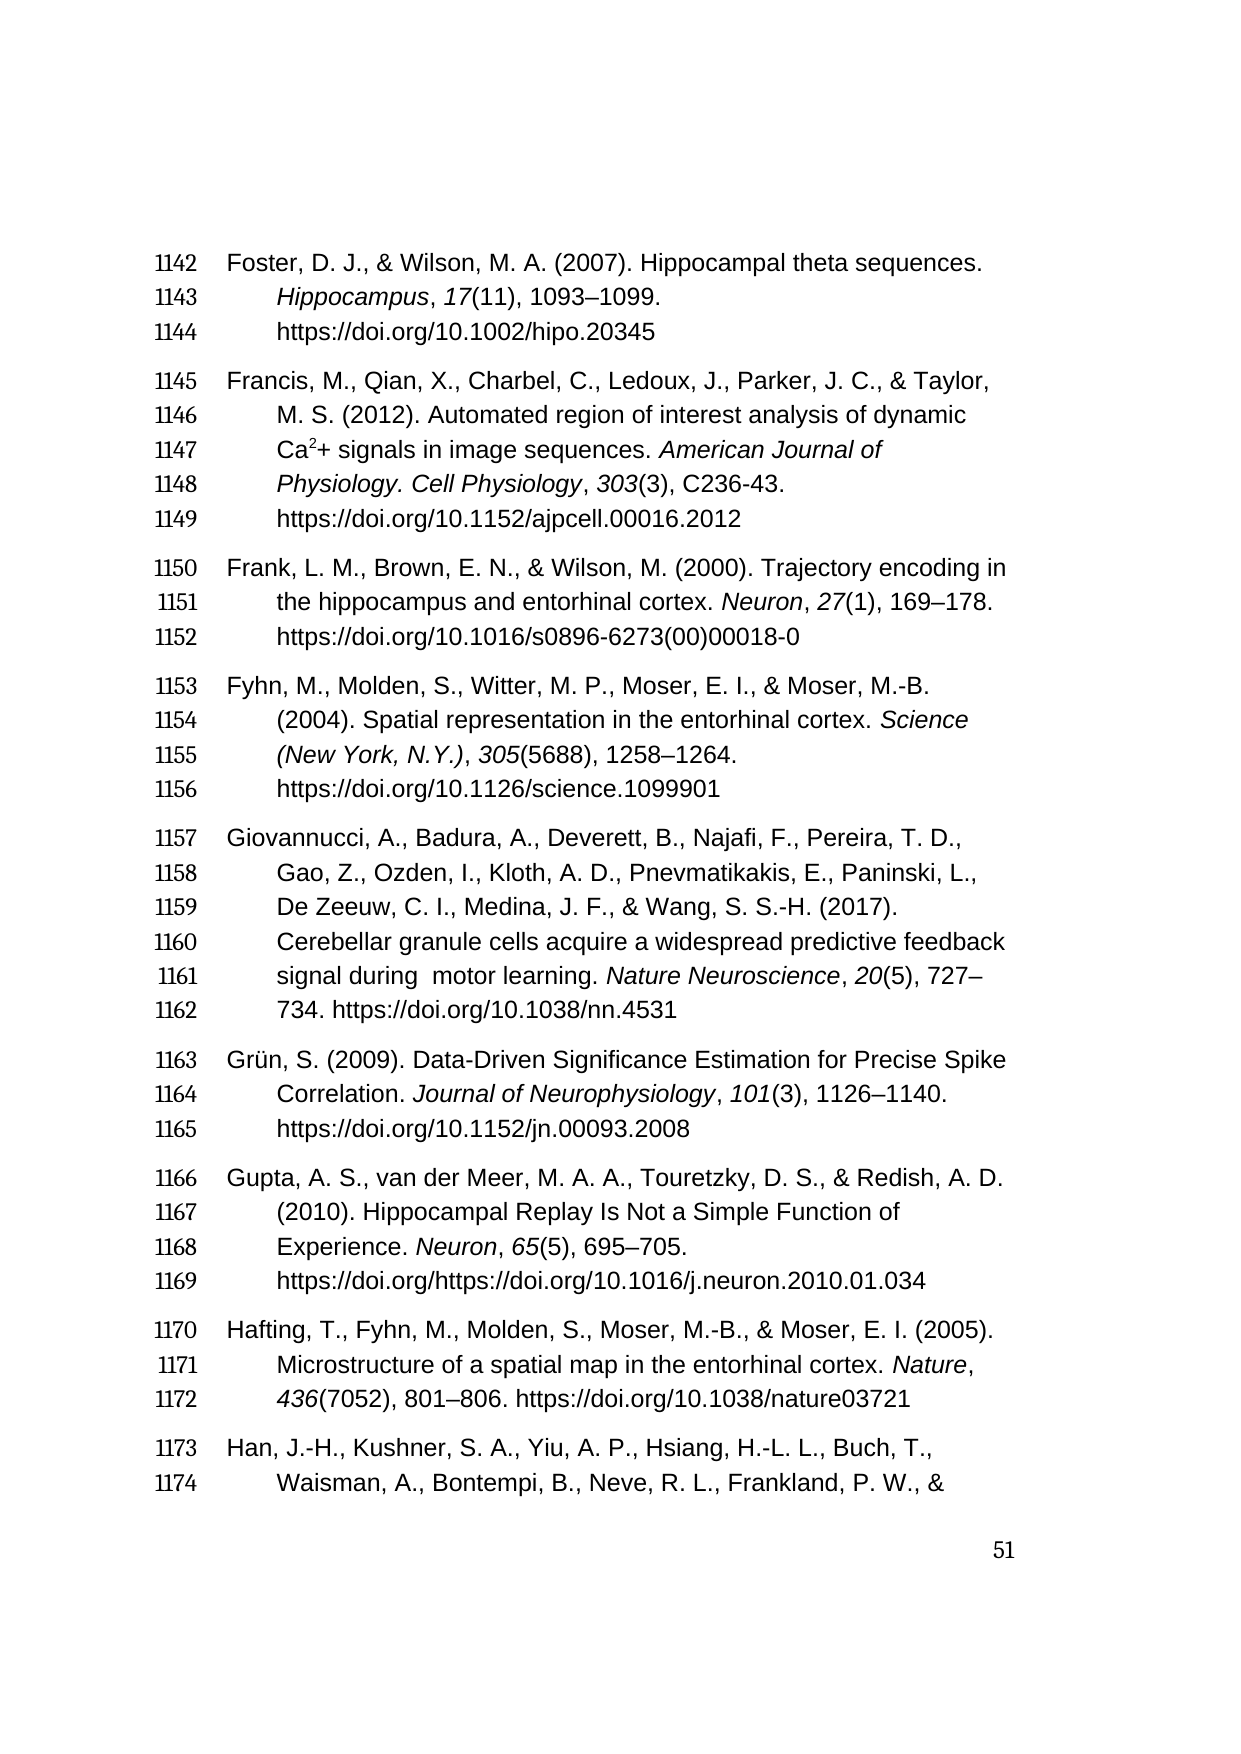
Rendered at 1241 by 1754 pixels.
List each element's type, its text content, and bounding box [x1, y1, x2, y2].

text Fyhn, M., Molden, S., Witter, M. P., Moser, E. I., & Moser, M.-B. (2004). Spatial representation in the entorhinal cortex. Science (New York, N.Y.), 305(5688), 1258–1264. https://doi.org/10.1126/science.1099901 [226, 671, 1014, 803]
text Frank, L. M., Brown, E. N., & Wilson, M. (2000). Trajectory encoding in the hippocampus and entorhinal cortex. Neuron, 27(1), 169–178. https://doi.org/10.1016/s0896-6273(00)00018-0 [226, 553, 1014, 650]
text Han, J.-H., Kushner, S. A., Yiu, A. P., Hsiang, H.-L. L., Buch, T., Waisman, A., Bontempi, B., Neve, R. L., Frankland, P. W., & [226, 1433, 1014, 1496]
text Grün, S. (2009). Data-Driven Significance Estimation for Precise Spike Correlation. Journal of Neurophysiology, 101(3), 1126–1140. https://doi.org/10.1152/jn.00093.2008 [226, 1044, 1014, 1142]
text Foster, D. J., & Wilson, M. A. (2007). Hippocampal theta sequences. Hippocampus, 17(11), 1093–1099. https://doi.org/10.1002/hipo.20345 [226, 248, 1014, 345]
text Francis, M., Qian, X., Charbel, C., Ledoux, J., Parker, J. C., & Taylor, M. S. (2012). Automated region of interest analysis of dynamic Ca2+ signals in image sequences. American Journal of Physiology. Cell Physiology, 303(3), C236-43. https://doi.org/10.1152/ajpcell.00016.2012 [226, 366, 1014, 532]
text Gupta, A. S., van der Meer, M. A. A., Touretzky, D. S., & Redish, A. D. (2010). Hippocampal Replay Is Not a Simple Function of Experience. Neuron, 65(5), 695–705. https://doi.org/https://doi.org/10.1016/j.neuron.2010.01.034 [226, 1163, 1014, 1295]
text Giovannucci, A., Badura, A., Deverett, B., Najafi, F., Pereira, T. D., Gao, Z., Ozden, I., Kloth, A. D., Pnevmatikakis, E., Paninski, L., De Zeeuw, C. I., Medina, J. F., & Wang, S. S.-H. (2017). Cerebellar granule cells acquire a widespread predictive feedback signal during motor learning. Nature Neuroscience, 20(5), 727–734. https://doi.org/10.1038/nn.4531 [226, 823, 1014, 1024]
text Hafting, T., Fyhn, M., Molden, S., Moser, M.-B., & Moser, E. I. (2005). Microstructure of a spatial map in the entorhinal cortex. Nature, 436(7052), 801–806. https://doi.org/10.1038/nature03721 [226, 1315, 1014, 1413]
